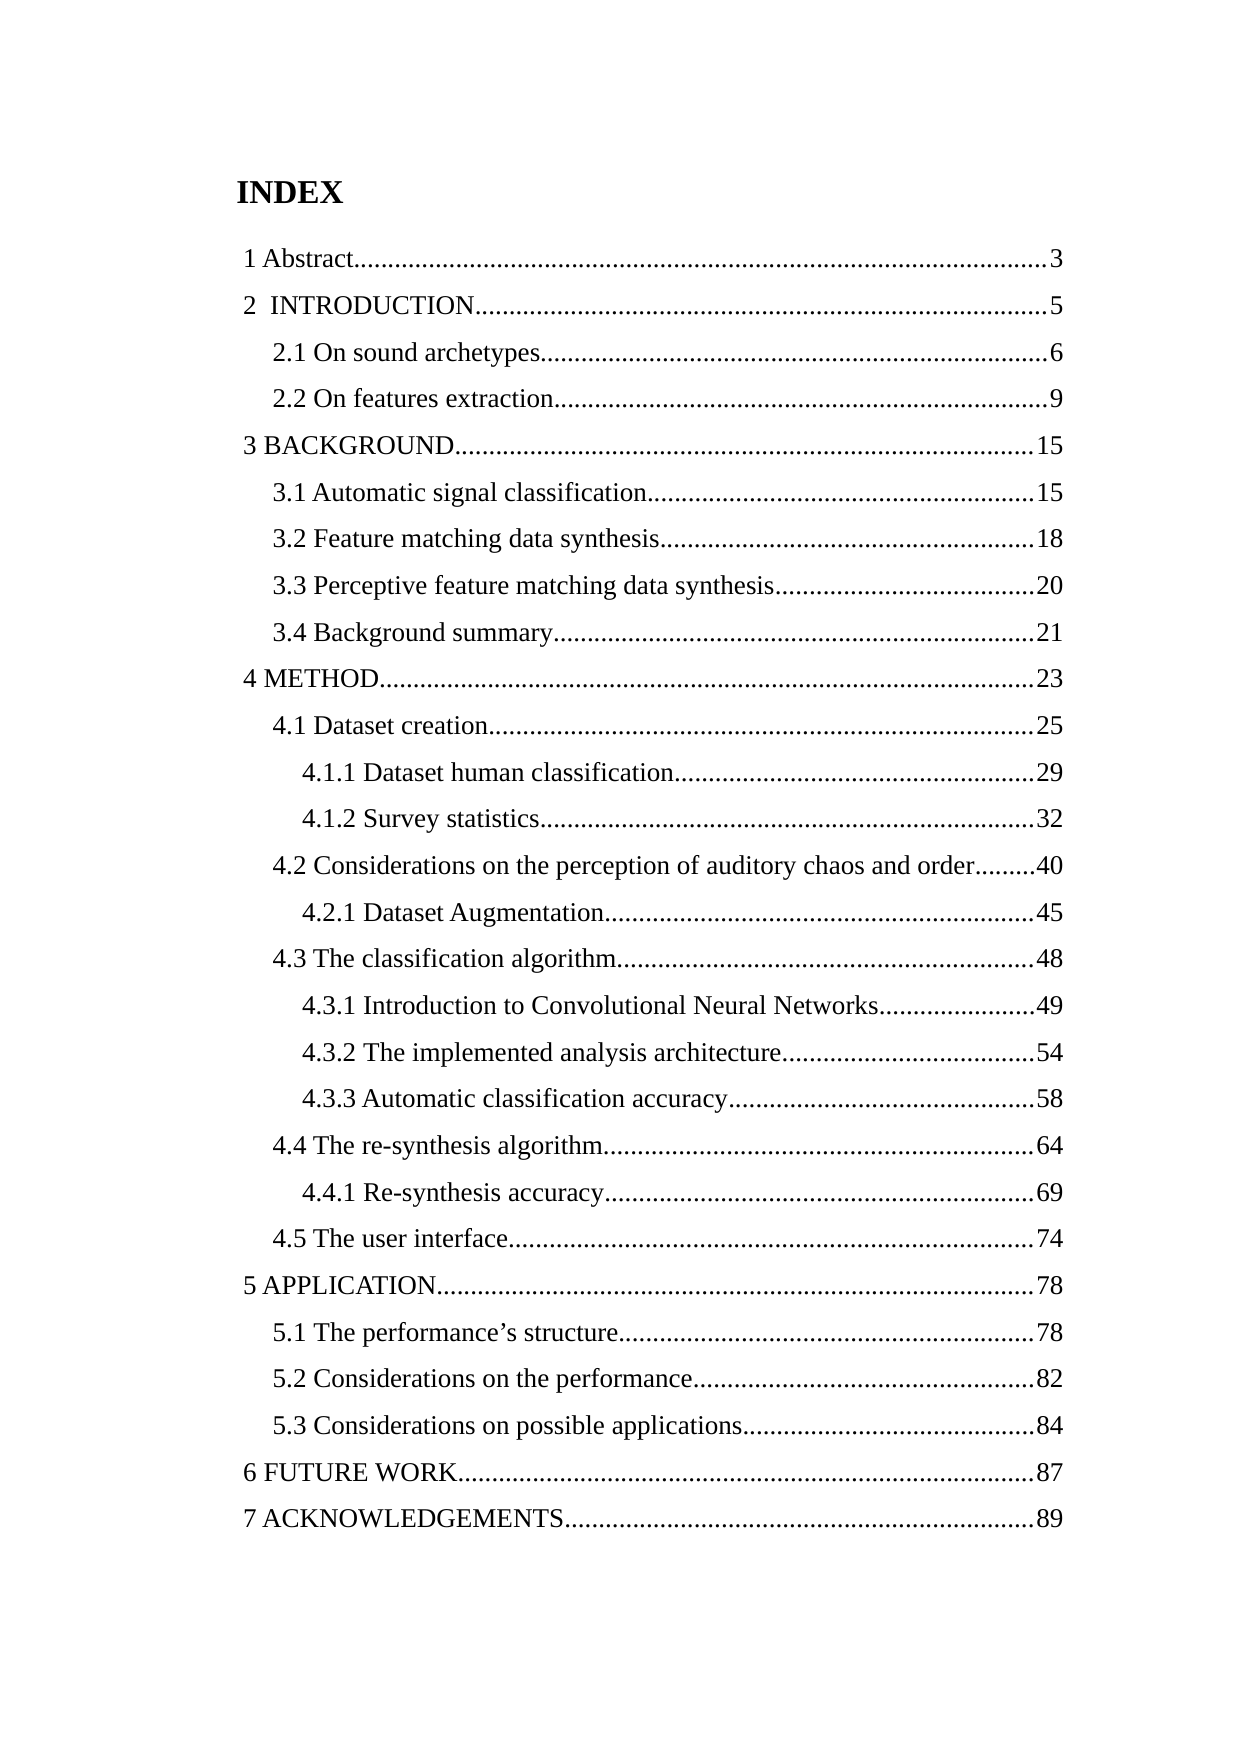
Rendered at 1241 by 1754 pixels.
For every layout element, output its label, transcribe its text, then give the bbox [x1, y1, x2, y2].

text 4.2.1 Dataset Augmentation 45 [295, 896, 1063, 927]
text 3 BACKGROUND 15 [236, 429, 1063, 460]
text 4.3.1 Introduction to Convolutional Neural Networks 49 [295, 989, 1063, 1020]
text 3.3 Perceptive feature matching data synthesis 20 [266, 569, 1063, 600]
text 2.1 On sound archetypes 6 [266, 336, 1063, 367]
text 1 Abstract 3 [236, 243, 1063, 274]
text 4.1.2 Survey statistics 32 [295, 803, 1063, 834]
text 3.4 Background summary 21 [266, 616, 1063, 647]
text 6 FUTURE WORK 87 [236, 1456, 1063, 1487]
text 4.1.1 Dataset human classification 29 [295, 756, 1063, 787]
text 2.2 On features extraction 9 [266, 383, 1063, 414]
text 4.2 Considerations on the perception of auditory chaos and order 40 [266, 849, 1063, 880]
text 4.4.1 Re-synthesis accuracy 69 [295, 1176, 1063, 1207]
text 5.2 Considerations on the performance 82 [266, 1363, 1063, 1394]
text 4 METHOD 23 [236, 663, 1063, 694]
text 4.3.2 The implemented analysis architecture 54 [295, 1036, 1063, 1067]
text 4.3.3 Automatic classification accuracy 58 [295, 1083, 1063, 1114]
subtitle INDEX [236, 173, 1063, 211]
text 5.3 Considerations on possible applications 84 [266, 1409, 1063, 1440]
text 4.5 The user interface 74 [266, 1223, 1063, 1254]
text 4.1 Dataset creation 25 [266, 709, 1063, 740]
text 4.4 The re-synthesis algorithm 64 [266, 1129, 1063, 1160]
text 3.1 Automatic signal classification 15 [266, 476, 1063, 507]
text 7 ACKNOWLEDGEMENTS 89 [236, 1503, 1063, 1534]
text 5 APPLICATION 78 [236, 1269, 1063, 1300]
text 3.2 Feature matching data synthesis 18 [266, 523, 1063, 554]
text 5.1 The performance’s structure 78 [266, 1316, 1063, 1347]
text 4.3 The classification algorithm 48 [266, 943, 1063, 974]
text 2 INTRODUCTION 5 [236, 289, 1063, 320]
